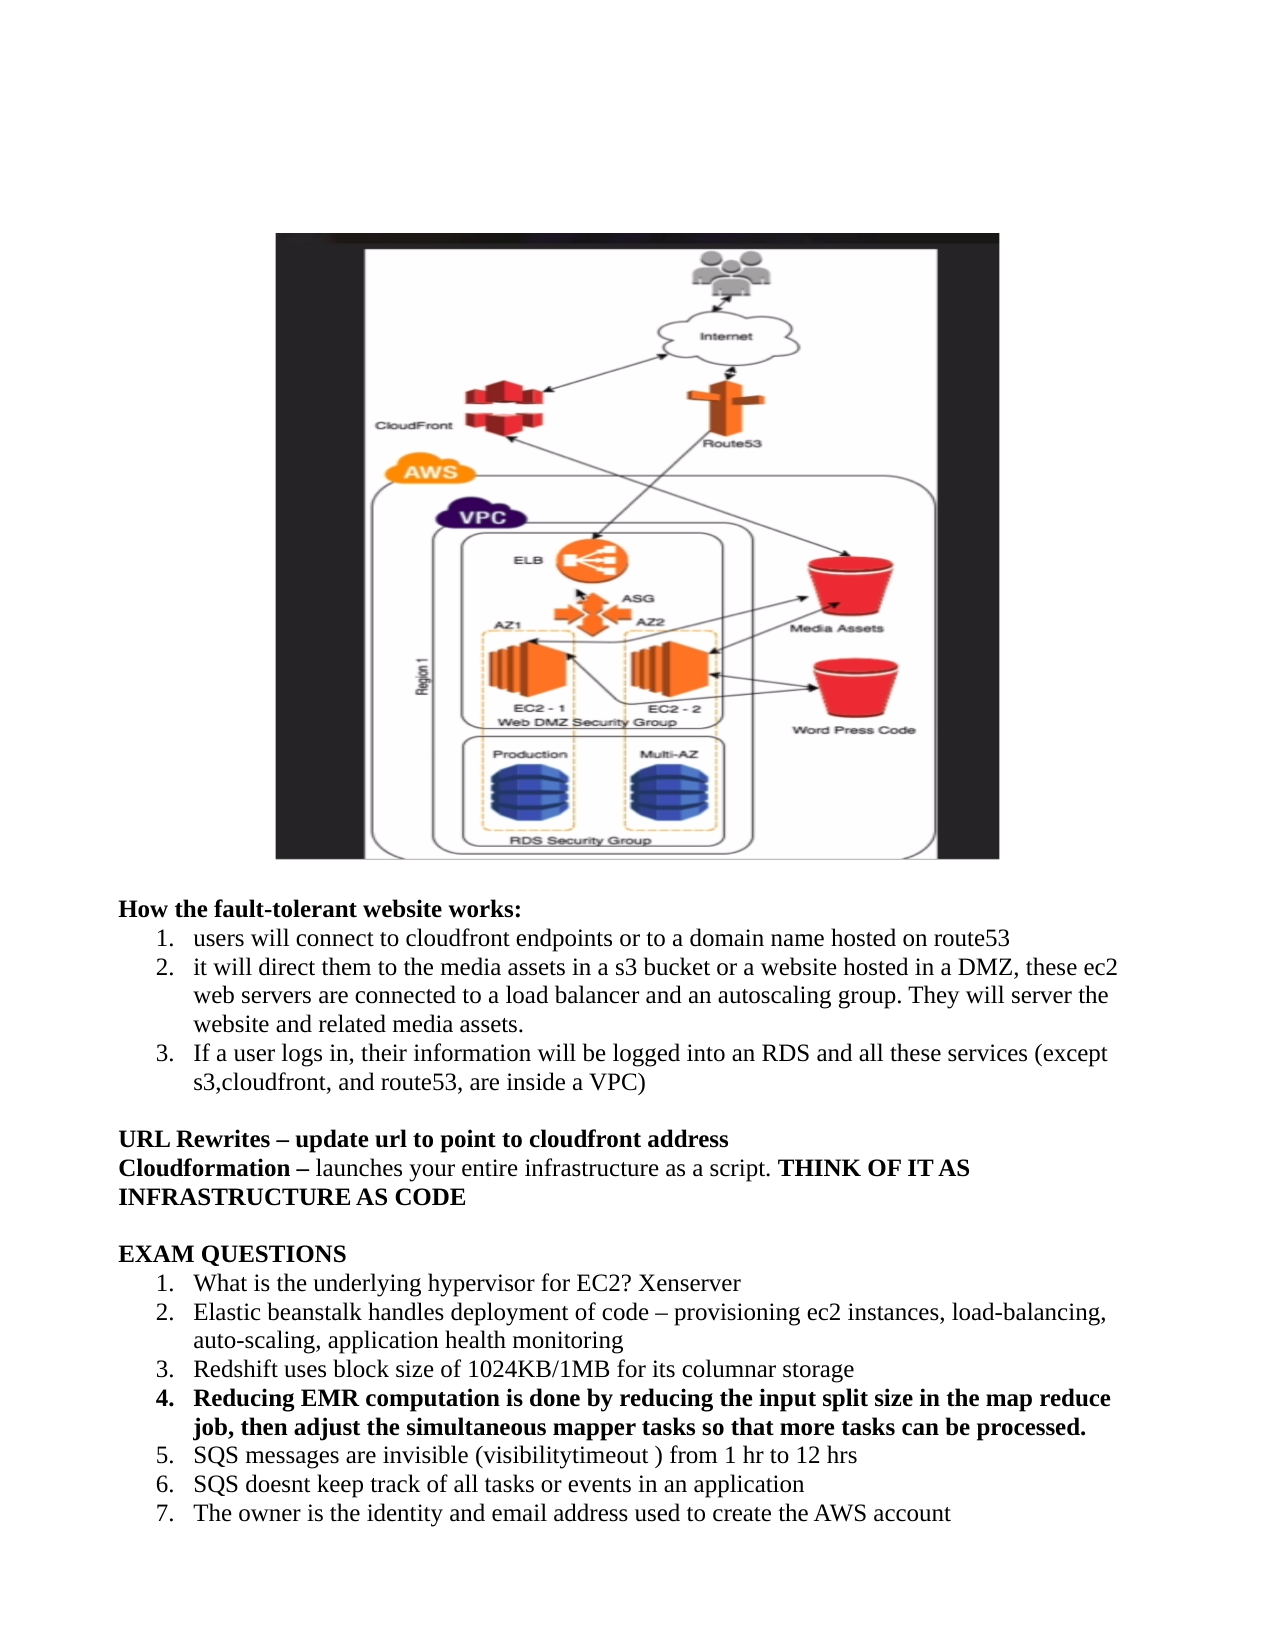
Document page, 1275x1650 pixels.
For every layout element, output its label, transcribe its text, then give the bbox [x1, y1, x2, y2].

list The owner is the identity and email address used to create the AWS account [156, 1498, 1157, 1527]
list it will direct them to the media assets in a s3 bucket or a website hosted in a DMZ, these ec2 web servers are connected to a load balancer and an autoscaling group. They will server the website and related media assets. [156, 952, 1157, 1038]
text How the fault-tolerant website works: [118, 894, 1157, 923]
picture [275, 233, 1000, 880]
text Cloudformation – launches your entire infrastructure as a script. THINK OF IT AS INFRASTRUCTURE AS CODE [118, 1153, 1157, 1211]
list Reducing EMR computation is done by reducing the input split size in the map reduce job, then adjust the simultaneous mapper tasks so that more tasks can be processed. [156, 1383, 1157, 1441]
list If a user logs in, their information will be logged into an RDS and all these services (except s3,cloudfront, and route53, are inside a VPC) [156, 1038, 1157, 1096]
list SQS messages are invisible (visibilitytimeout ) from 1 hr to 12 hrs [156, 1441, 1157, 1469]
list What is the underlying hypervisor for EC2? Xenserver [156, 1268, 1157, 1297]
text EXAM QUESTIONS [118, 1239, 1157, 1268]
list users will connect to cloudfront endpoints or to a domain name hosted on route53 [156, 923, 1157, 952]
list Elastic beanstalk handles deployment of code – provisioning ec2 instances, load-balancing, auto-scaling, application health monitoring [156, 1297, 1157, 1354]
text URL Rewrites – update url to point to cloudfront address [118, 1124, 1157, 1153]
list SQS doesnt keep track of all tasks or events in an application [156, 1469, 1157, 1498]
list Redshift uses block size of 1024KB/1MB for its columnar storage [156, 1354, 1157, 1383]
